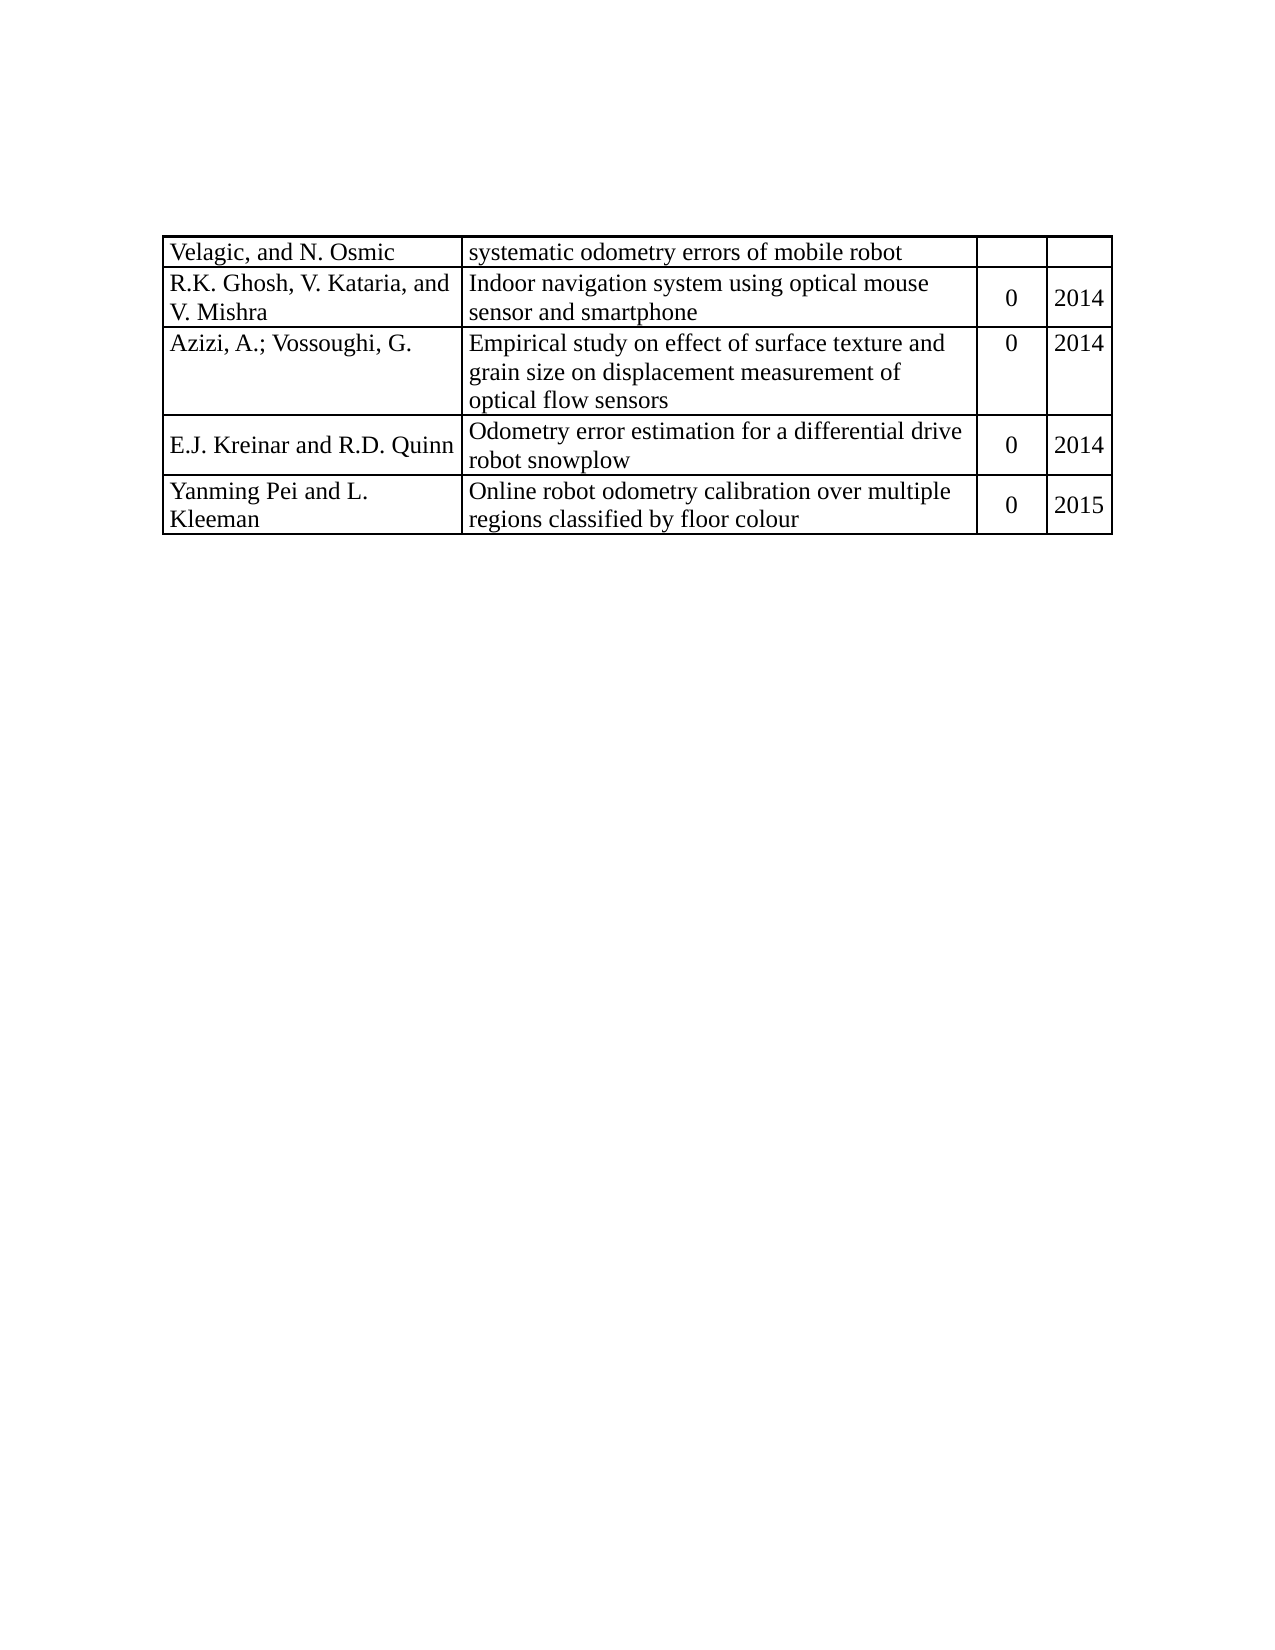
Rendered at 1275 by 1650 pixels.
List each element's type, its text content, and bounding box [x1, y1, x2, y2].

table_cell 0 [978, 416, 1046, 474]
table_cell Velagic, and N. Osmic [164, 238, 461, 266]
table_cell 2014 [1048, 416, 1111, 474]
table_cell Azizi, A.; Vossoughi, G. [164, 328, 461, 414]
table_cell Empirical study on effect of surface texture and grain size on displacement measurement of optical flow sensors [463, 328, 976, 414]
table_cell Odometry error estimation for a differential drive robot snowplow [463, 416, 976, 474]
table_cell R.K. Ghosh, V. Kataria, and V. Mishra [164, 268, 461, 326]
table_cell 0 [978, 476, 1046, 533]
table_cell [978, 238, 1046, 266]
table_cell [1048, 238, 1111, 266]
table_cell Indoor navigation system using optical mouse sensor and smartphone [463, 268, 976, 326]
table_cell systematic odometry errors of mobile robot [463, 238, 976, 266]
table_cell 0 [978, 328, 1046, 414]
table_cell E.J. Kreinar and R.D. Quinn [164, 416, 461, 474]
table_cell Online robot odometry calibration over multiple regions classified by floor colour [463, 476, 976, 533]
table_cell 2015 [1048, 476, 1111, 533]
table_cell Yanming Pei and L. Kleeman [164, 476, 461, 533]
table_cell 2014 [1048, 328, 1111, 414]
table_cell 2014 [1048, 268, 1111, 326]
table_cell 0 [978, 268, 1046, 326]
